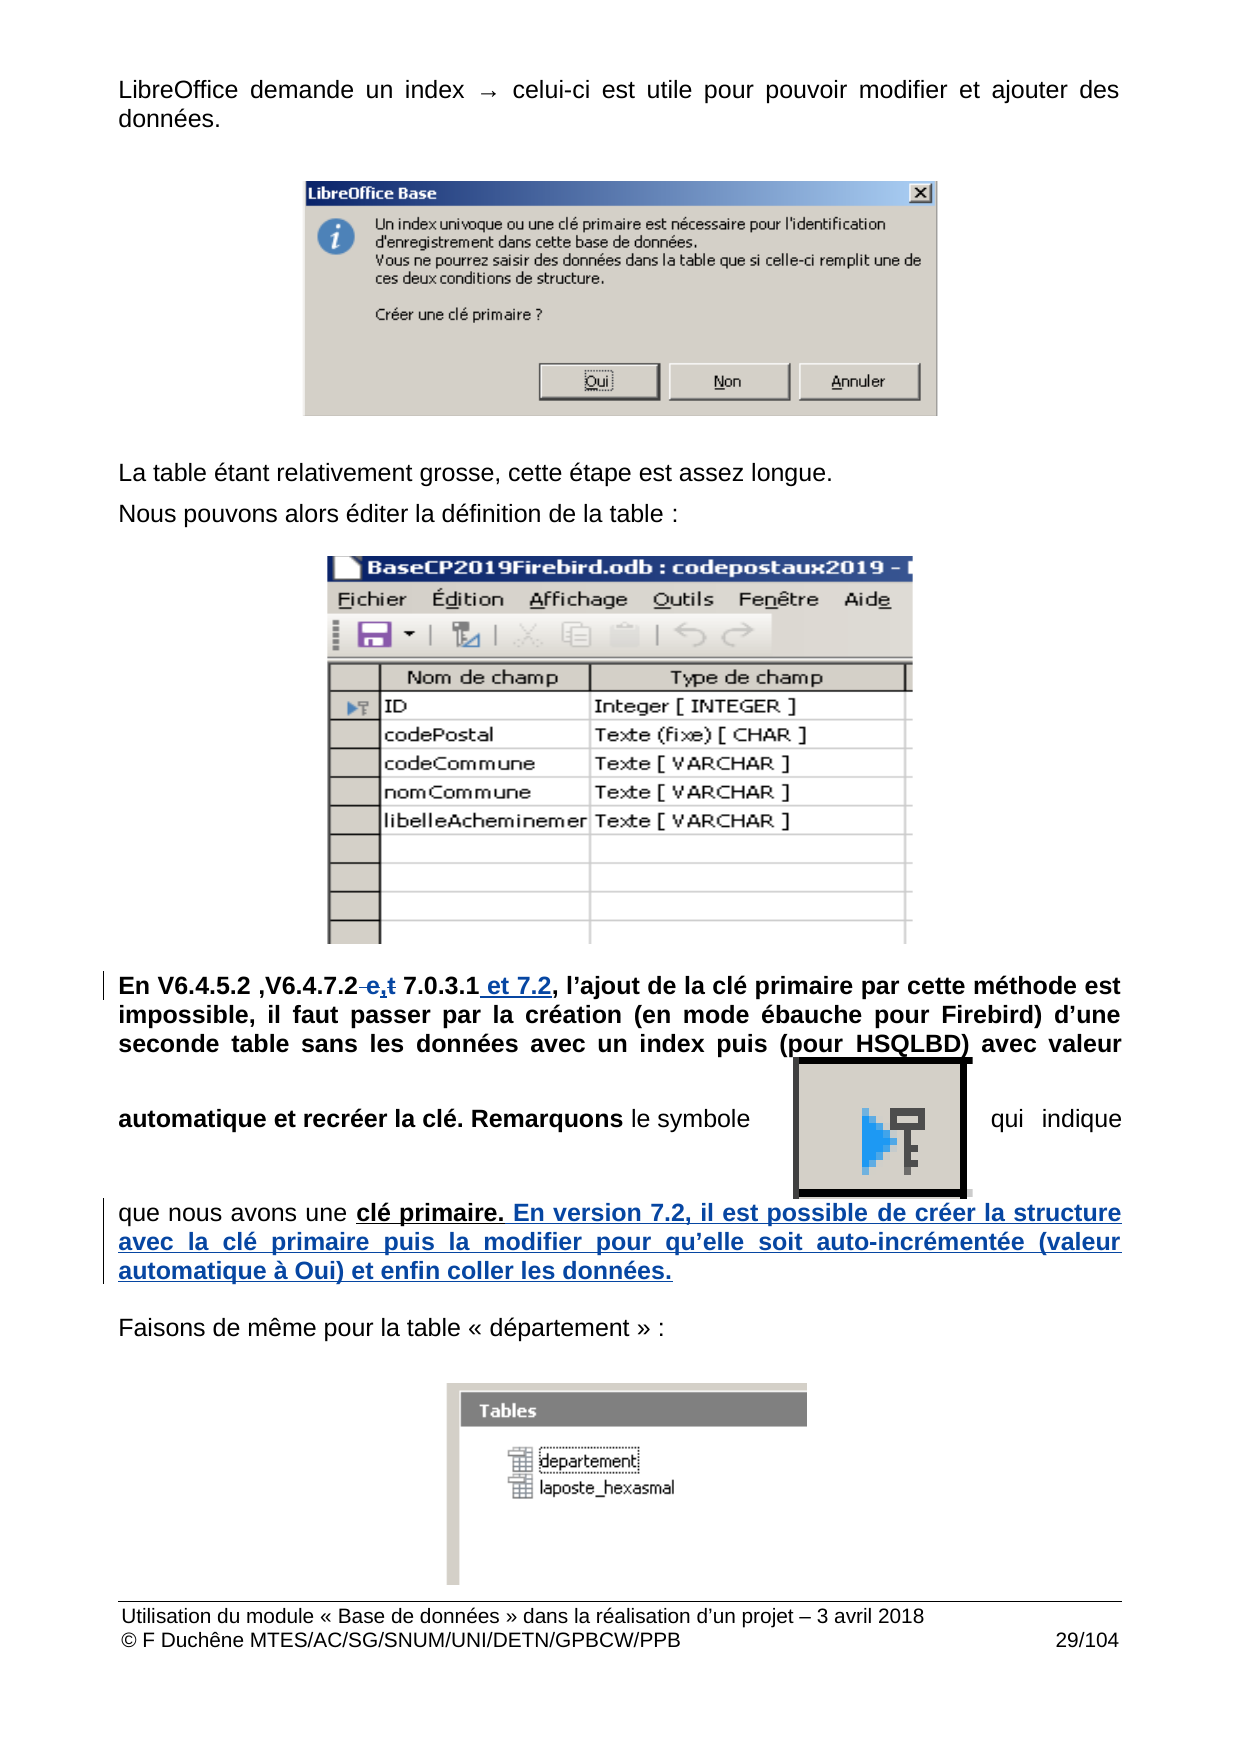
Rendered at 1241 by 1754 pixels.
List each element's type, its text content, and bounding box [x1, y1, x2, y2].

text Faisons de même pour la table « département » : [118, 1313, 1122, 1342]
text En V6.4.5.2 ,V6.4.7.2, 7.0.3.1 et 7.2, l’ajout de la clé primaire par cette méthode est impossible, il faut passer par la création (en mode ébauche pour Firebird) d’une seconde table sans les données avec un index puis (pour HSQLBD) avec valeur automatique et recréer la clé. Remarquons le symbole qui indique que nous avons une clé primaire. En version 7.2, il est possible de créer la structure avec la clé primaire puis la modifier pour qu’elle soit auto-incrémentée (valeur [118, 971, 1122, 1252]
picture [433, 1383, 807, 1585]
text Nous pouvons alors éditer la définition de la table : [118, 499, 1122, 527]
text automatique à Oui) et enfin coller les données. [118, 1253, 1122, 1284]
text LibreOffice demande un index → celui-ci est utile pour pouvoir modifier et ajouter des données. [118, 75, 1122, 132]
text La table étant relativement grosse, cette étape est assez longue. [118, 457, 1122, 486]
